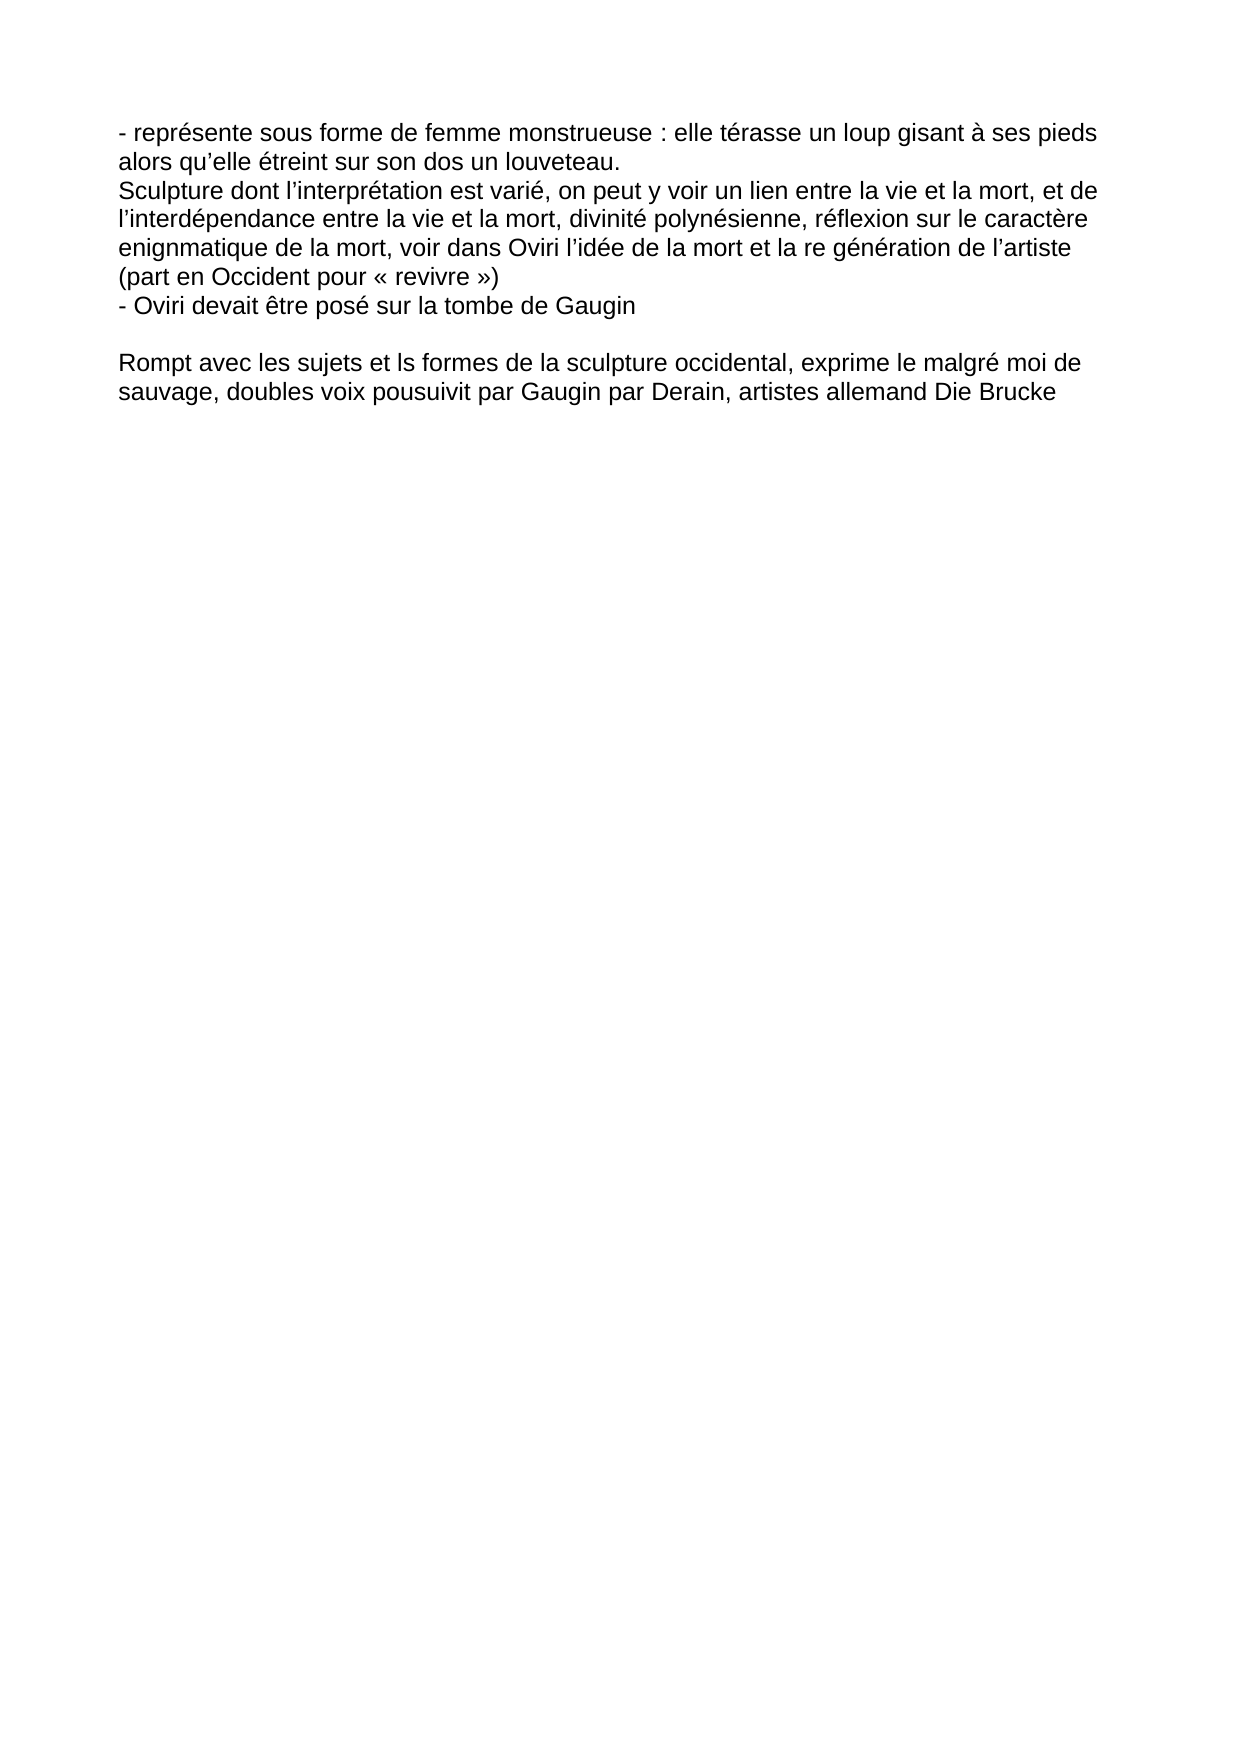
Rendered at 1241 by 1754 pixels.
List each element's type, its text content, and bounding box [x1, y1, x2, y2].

text - Oviri devait être posé sur la tombe de Gaugin [118, 291, 1122, 319]
text - représente sous forme de femme monstrueuse : elle térasse un loup gisant à ses pieds alors qu’elle étreint sur son dos un louveteau. [118, 118, 1122, 176]
text Rompt avec les sujets et ls formes de la sculpture occidental, exprime le malgré moi de sauvage, doubles voix pousuivit par Gaugin par Derain, artistes allemand Die Brucke [118, 348, 1122, 406]
text Sculpture dont l’interprétation est varié, on peut y voir un lien entre la vie et la mort, et de l’interdépendance entre la vie et la mort, divinité polynésienne, réflexion sur le caractère enignmatique de la mort, voir dans Oviri l’idée de la mort et la re génération de l’artiste (part en Occident pour « revivre ») [118, 176, 1122, 291]
